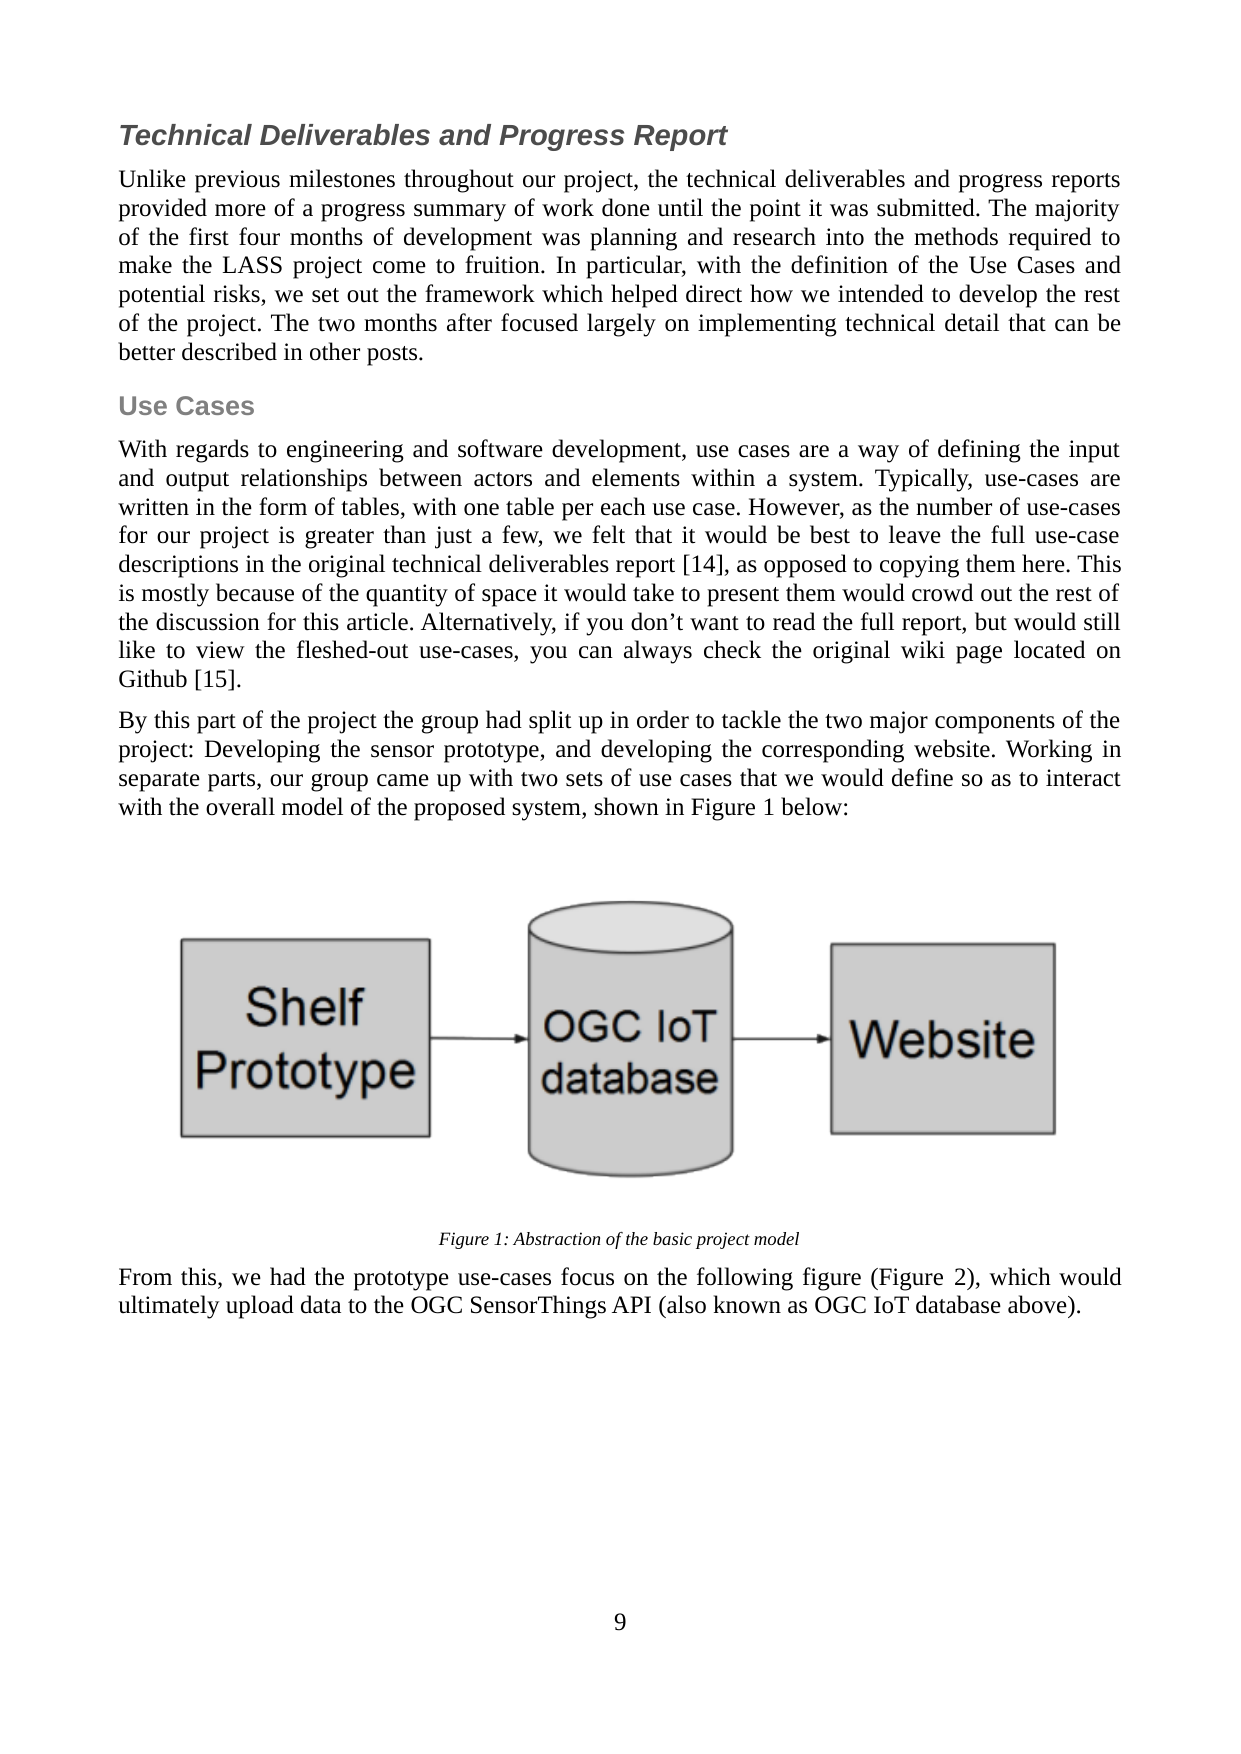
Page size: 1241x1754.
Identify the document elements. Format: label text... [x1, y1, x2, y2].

subtitle Use Cases [118, 390, 1122, 422]
text Unlike previous milestones throughout our project, the technical deliverables and progress reports provided more of a progress summary of work done until the point it was submitted. The majority of the first four months of development was planning and research into the methods required to make the LASS project come to fruition. In particular, with the definition of the Use Cases and potential risks, we set out the framework which helped direct how we intended to develop the rest of the project. The two months after focused largely on implementing technical detail that can be better described in other posts. [118, 164, 1122, 365]
text From this, we had the prototype use-cases focus on the following figure (Figure 2), which would ultimately upload data to the OGC SensorThings API (also known as OGC IoT database above). [118, 1262, 1122, 1319]
text Figure 1: Abstraction of the basic project model [118, 1228, 1122, 1249]
text With regards to engineering and software development, use cases are a way of defining the input and output relationships between actors and elements within a system. Typically, use-cases are written in the form of tables, with one table per each use case. However, as the number of use-cases for our project is greater than just a few, we felt that it would be best to leave the full use-case descriptions in the original technical deliverables report [14], as opposed to copying them here. This is mostly because of the quantity of space it would take to present them would crowd out the rest of the discussion for this article. Alternatively, if you don’t want to read the full report, but would still like to view the fleshed-out use-cases, you can always check the original wiki page located on Github [15]. [118, 434, 1122, 693]
text By this part of the project the group had split up in order to tackle the two major components of the project: Developing the sensor prototype, and developing the corresponding website. Working in separate parts, our group came up with two sets of use cases that we would define so as to interact with the overall model of the proposed system, shown in Figure 1 below: [118, 705, 1122, 820]
subtitle Technical Deliverables and Progress Report [118, 118, 1122, 152]
picture [118, 845, 1123, 1228]
